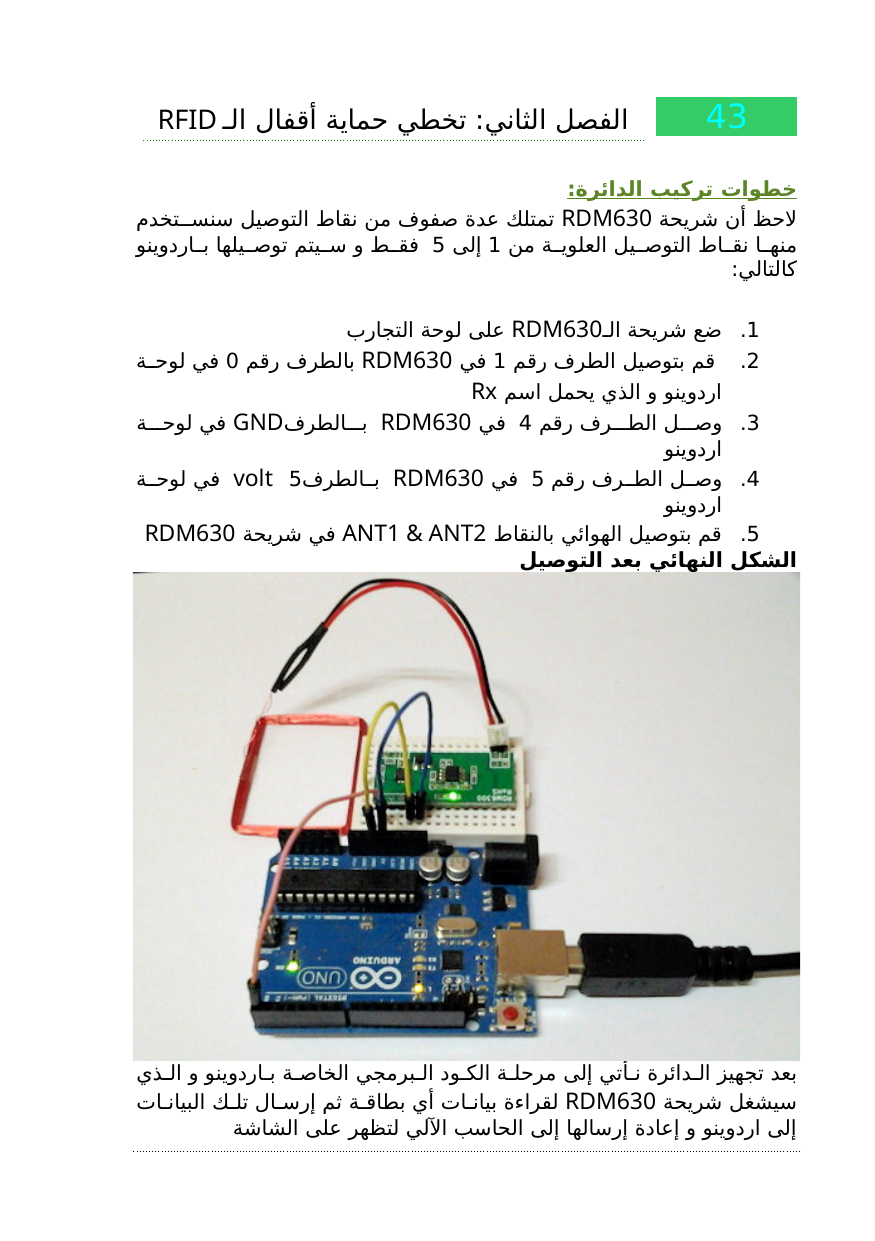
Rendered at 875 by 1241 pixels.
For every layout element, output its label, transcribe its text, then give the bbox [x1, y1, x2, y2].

list وصل الطرف رقم 5 في RDM630 بالطرف5 volt في لوحة اردوينو [136, 462, 760, 517]
picture [132, 572, 801, 1061]
text خطوات تركيب الدائرة: [136, 177, 797, 201]
text لاحظ أن شريحة RDM630 تمتلك عدة صفوف من نقاط التوصيل سنستخدم منها نقاط التوصيل العلوية من 1 إلى 5 فقط و سيتم توصيلها باردوينو كالتالي: [136, 201, 797, 281]
list ضع شريحة الـRDM630 على لوحة التجارب [136, 312, 760, 344]
text بعد تجهيز الدائرة نأتي إلى مرحلة الكود البرمجي الخاصة باردوينو و الذي سيشغل شريحة RDM630 لقراءة بيانات أي بطاقة ثم إرسال تلك البيانات إلى اردوينو و إعادة إرسالها إلى الحاسب الآلي لتظهر على الشاشة [136, 1061, 797, 1141]
list قم بتوصيل الطرف رقم 1 في RDM630 بالطرف رقم 0 في لوحة اردوينو و الذي يحمل اسم Rx [136, 344, 760, 406]
text الشكل النهائي بعد التوصيل [136, 548, 797, 572]
list قم بتوصيل الهوائي بالنقاط ANT1 & ANT2 في شريحة RDM630 [136, 517, 760, 548]
list وصل الطرف رقم 4 في RDM630 بالطرفGND في لوحة اردوينو [136, 406, 760, 462]
